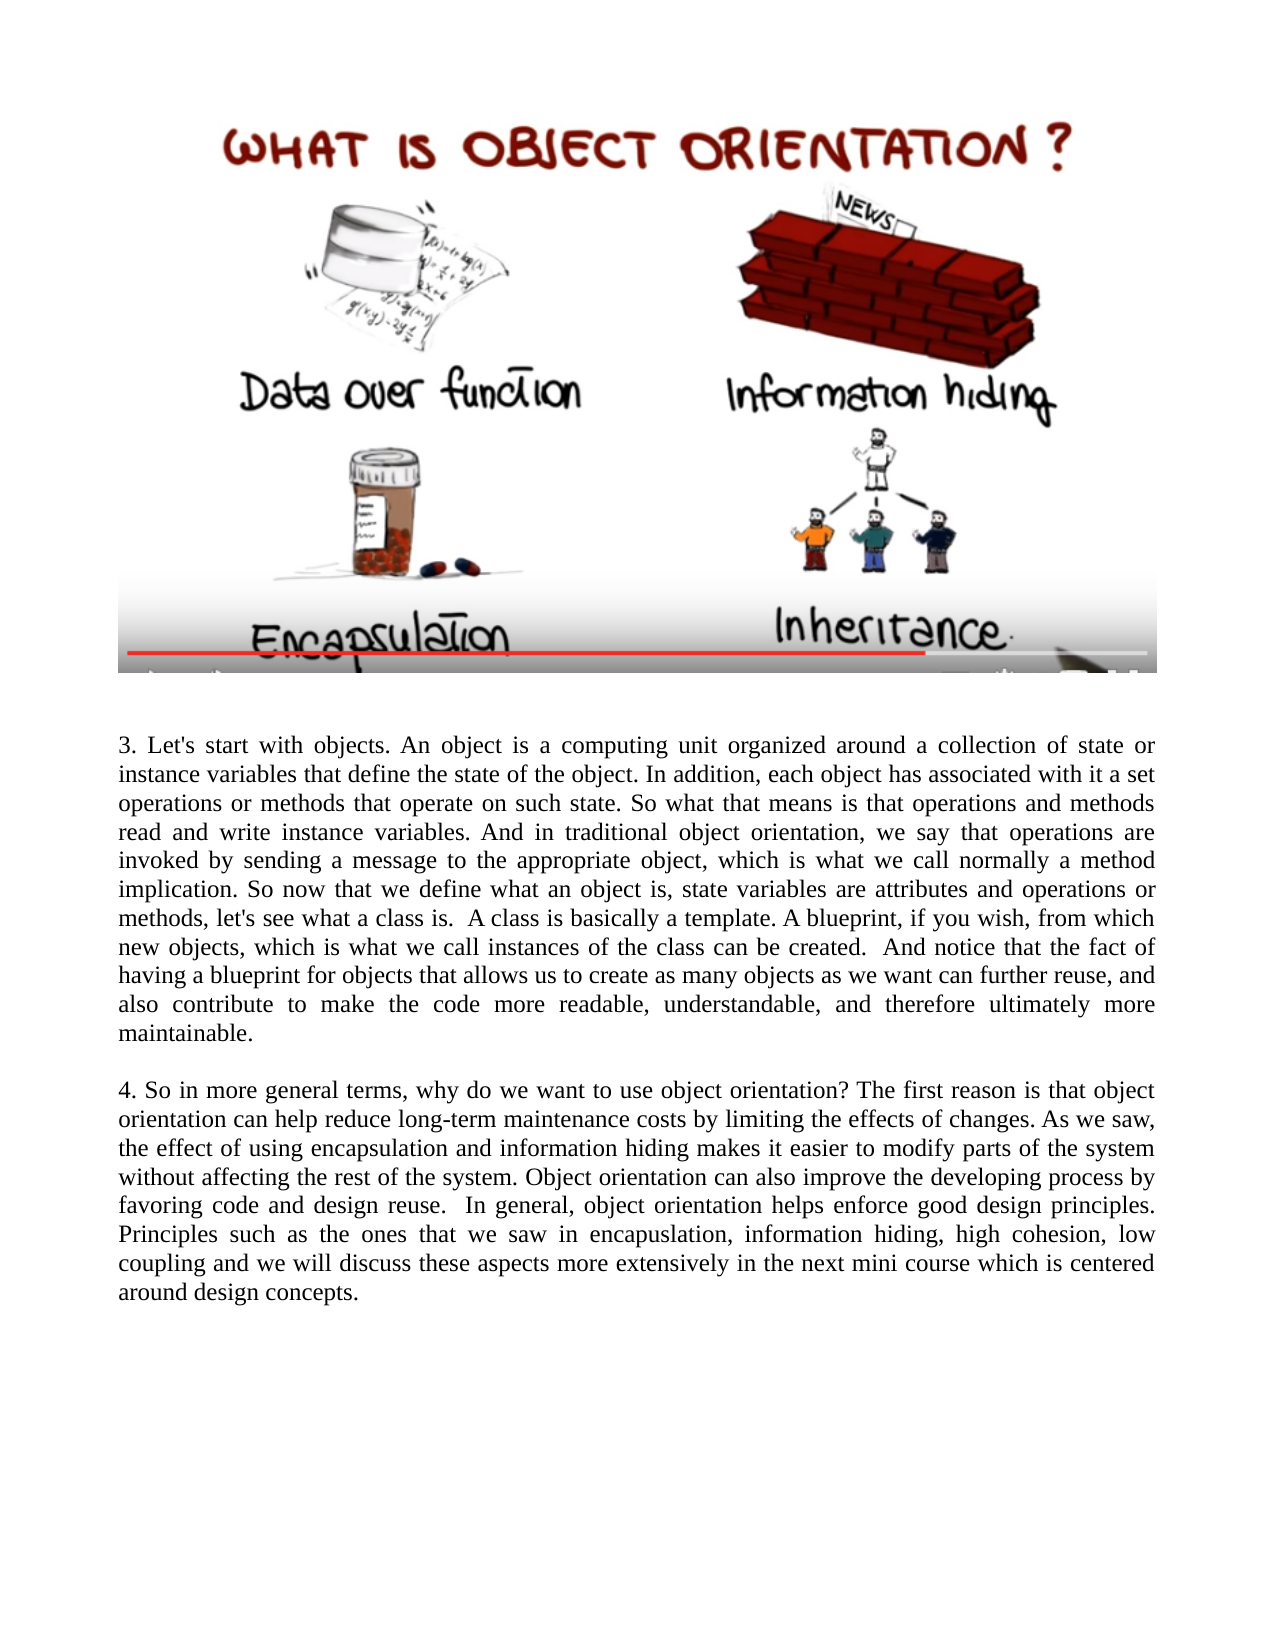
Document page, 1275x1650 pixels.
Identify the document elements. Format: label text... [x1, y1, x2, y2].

picture [118, 118, 1157, 673]
text 3. Let's start with objects. An object is a computing unit organized around a collection of state or instance variables that define the state of the object. In addition, each object has associated with it a set operations or methods that operate on such state. So what that means is that operations and methods read and write instance variables. And in traditional object orientation, we say that operations are invoked by sending a message to the appropriate object, which is what we call normally a method implication. So now that we define what an object is, state variables are attributes and operations or methods, let's see what a class is. A class is basically a template. A blueprint, if you wish, from which new objects, which is what we call instances of the class can be created. And notice that the fact of having a blueprint for objects that allows us to create as many objects as we want can further reuse, and also contribute to make the code more readable, understandable, and therefore ultimately more maintainable. [118, 730, 1157, 1047]
text 4. So in more general terms, why do we want to use object orientation? The first reason is that object orientation can help reduce long-term maintenance costs by limiting the effects of changes. As we saw, the effect of using encapsulation and information hiding makes it easier to modify parts of the system without affecting the rest of the system. Object orientation can also improve the developing process by favoring code and design reuse. In general, object orientation helps enforce good design principles. Principles such as the ones that we saw in encapuslation, information hiding, high cohesion, low coupling and we will discuss these aspects more extensively in the next mini course which is centered around design concepts. [118, 1075, 1157, 1305]
